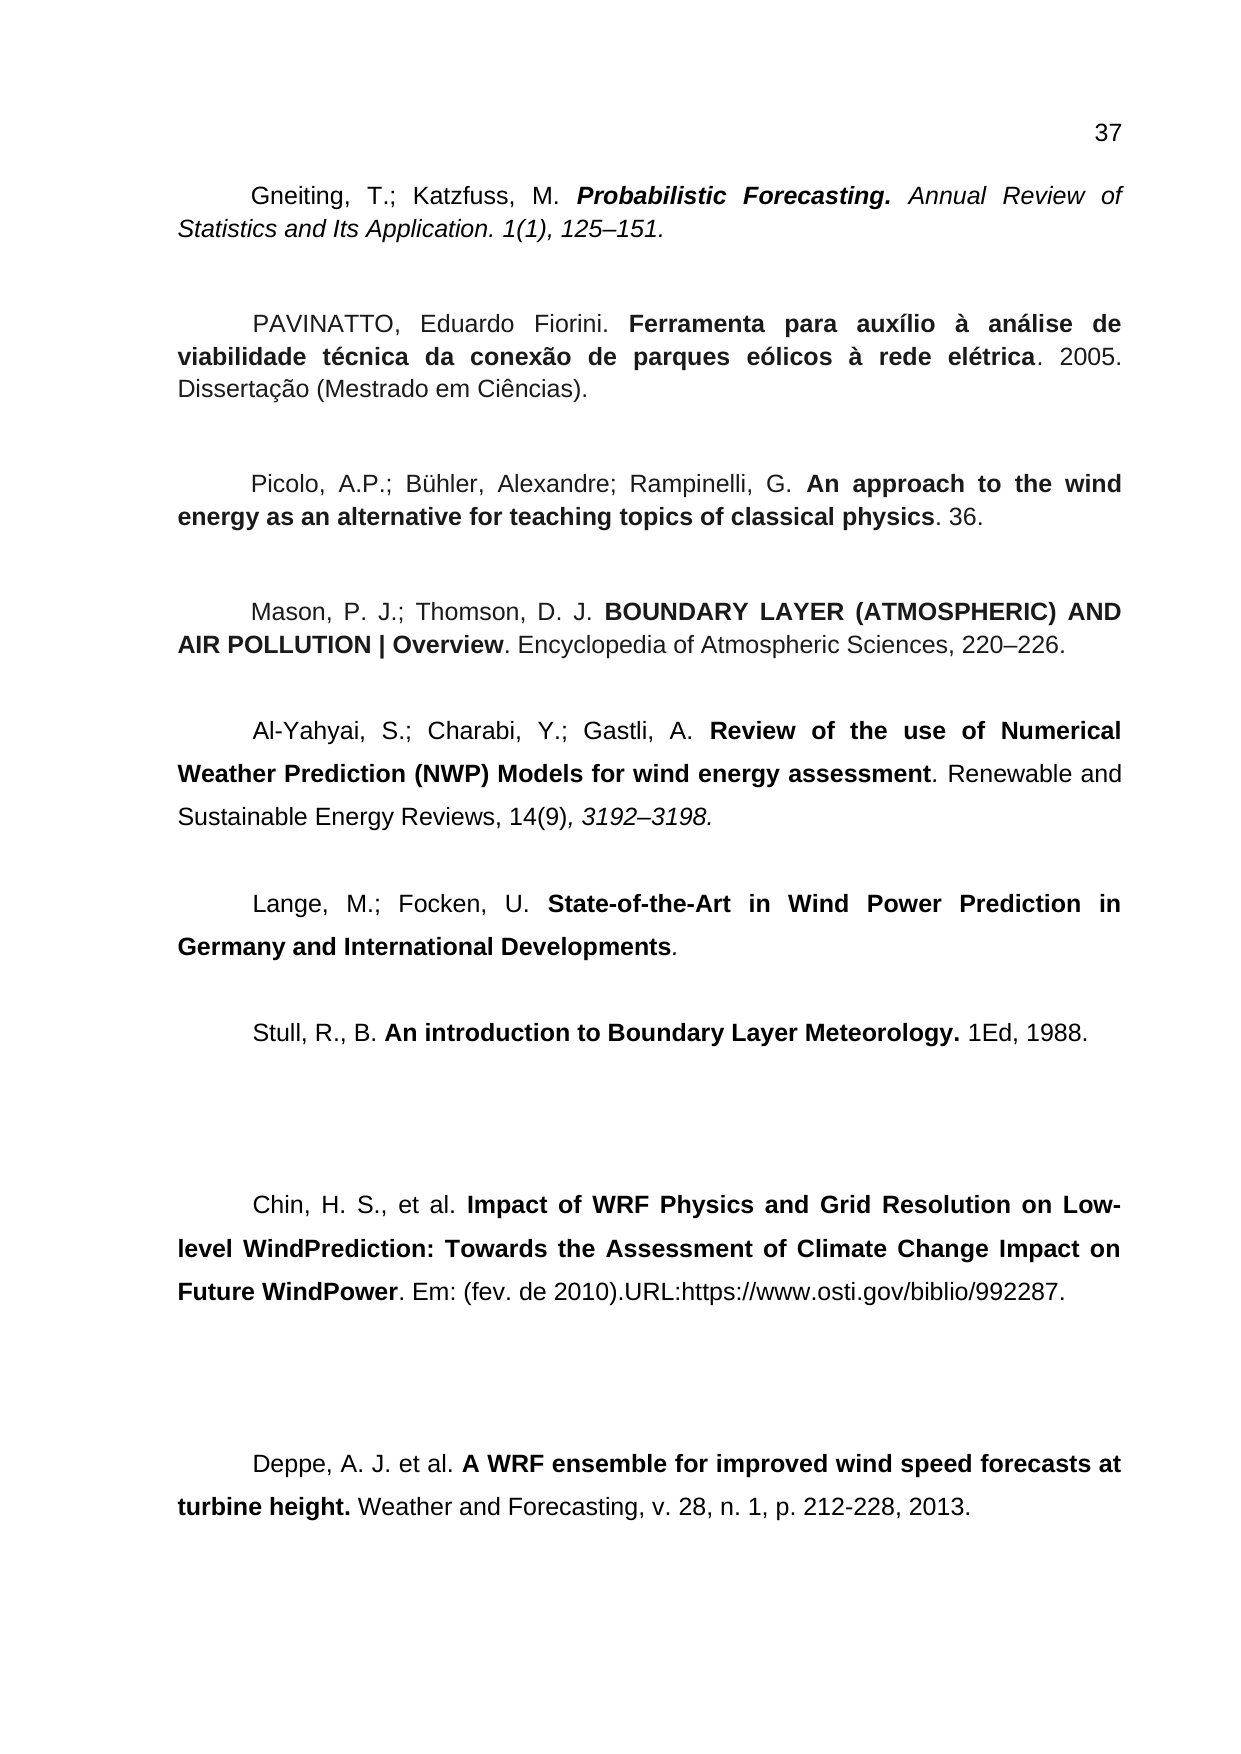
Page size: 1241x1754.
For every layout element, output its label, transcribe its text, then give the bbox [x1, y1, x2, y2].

text Mason, P. J.; Thomson, D. J. BOUNDARY LAYER (ATMOSPHERIC) AND AIR POLLUTION | Overview. Encyclopedia of Atmospheric Sciences, 220–226. [177, 593, 1122, 658]
text Picolo, A.P.; Bühler, Alexandre; Rampinelli, G. An approach to the wind energy as an alternative for teaching topics of classical physics. 36. [177, 465, 1122, 531]
text Chin, H. S., et al. Impact of WRF Physics and Grid Resolution on Low-level WindPrediction: Towards the Assessment of Climate Change Impact on Future WindPower. Em: (fev. de 2010).URL:https://www.osti.gov/biblio/992287. [177, 1191, 1122, 1306]
text PAVINATTO, Eduardo Fiorini. Ferramenta para auxílio à análise de viabilidade técnica da conexão de parques eólicos à rede elétrica. 2005. Dissertação (Mestrado em Ciências). [177, 305, 1122, 403]
text Lange, M.; Focken, U. State-of-the-Art in Wind Power Prediction in Germany and International Developments. [177, 889, 1122, 961]
text Gneiting, T.; Katzfuss, M. Probabilistic Forecasting. Annual Review of Statistics and Its Application. 1(1), 125–151. [177, 177, 1122, 243]
text Stull, R., B. An introduction to Boundary Layer Meteorology. 1Ed, 1988. [177, 1018, 1122, 1047]
text Al-Yahyai, S.; Charabi, Y.; Gastli, A. Review of the use of Numerical Weather Prediction (NWP) Models for wind energy assessment. Renewable and Sustainable Energy Reviews, 14(9), 3192–3198. [177, 716, 1122, 831]
text Deppe, A. J. et al. A WRF ensemble for improved wind speed forecasts at turbine height. Weather and Forecasting, v. 28, n. 1, p. 212-228, 2013. [177, 1449, 1122, 1521]
